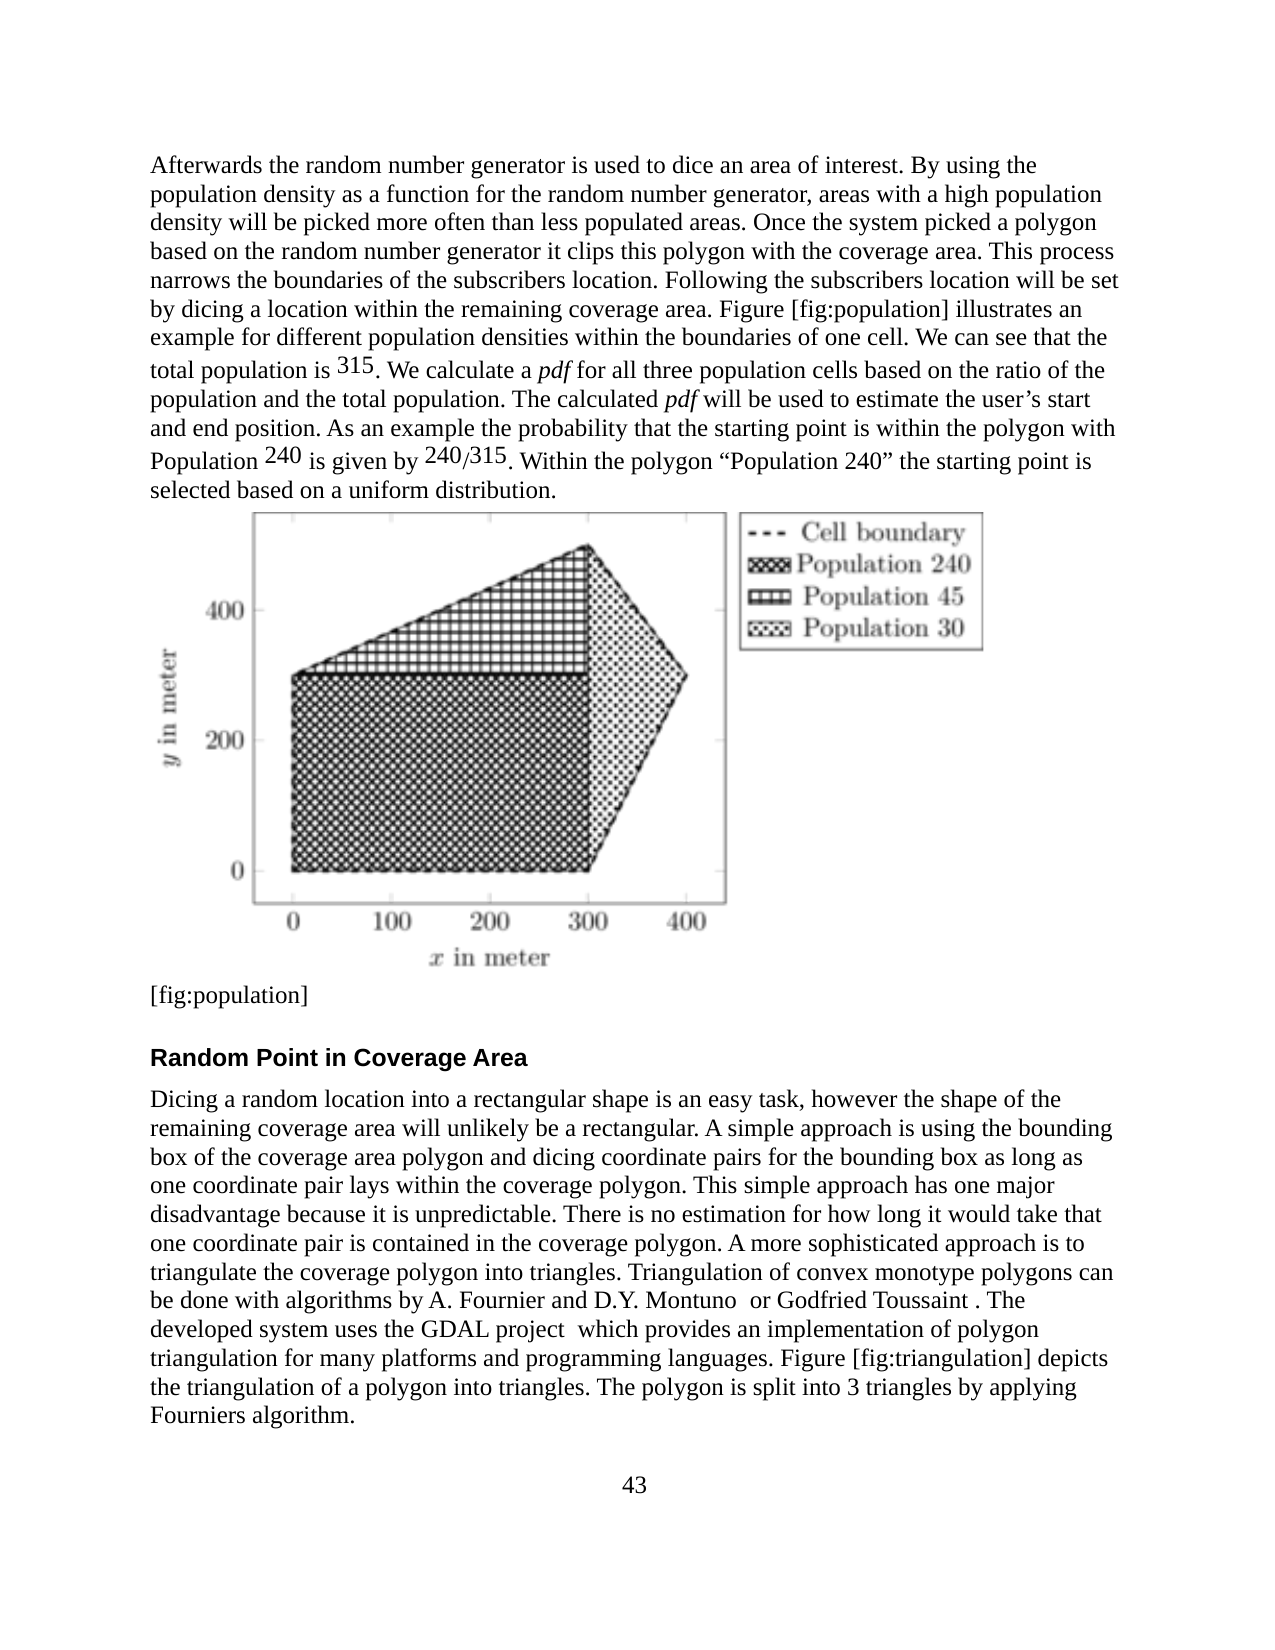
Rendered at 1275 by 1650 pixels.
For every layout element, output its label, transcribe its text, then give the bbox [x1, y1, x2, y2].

text Afterwards the random number generator is used to dice an area of interest. By using the population density as a function for the random number generator, areas with a high population density will be picked more often than less populated areas. Once the system picked a polygon based on the random number generator it clips this polygon with the coverage area. This process narrows the boundaries of the subscribers location. Following the subscribers location will be set by dicing a location within the remaining coverage area. Figure [fig:population] illustrates an example for different population densities within the boundaries of one cell. We can see that the total population is . We calculate a pdf for all three population cells based on the ratio of the population and the total population. The calculated pdf will be used to estimate the user’s start and end position. As an example the probability that the starting point is within the polygon with Population is given by /. Within the polygon “Population 240” the starting point is selected based on a uniform distribution. [150, 150, 1125, 503]
text Dicing a random location into a rectangular shape is an easy task, however the shape of the remaining coverage area will unlikely be a rectangular. A simple approach is using the bounding box of the coverage area polygon and dicing coordinate pairs for the bounding box as long as one coordinate pair lays within the coverage polygon. This simple approach has one major disadvantage because it is unpredictable. There is no estimation for how long it would take that one coordinate pair is contained in the coverage polygon. A more sophisticated approach is to triangulate the coverage polygon into triangles. Triangulation of convex monotype polygons can be done with algorithms by A. Fournier and D.Y. Montuno or Godfried Toussaint . The developed system uses the GDAL project which provides an implementation of polygon triangulation for many platforms and programming languages. Figure [fig:triangulation] depicts the triangulation of a polygon into triangles. The polygon is split into 3 triangles by applying Fourniers algorithm. [150, 1084, 1125, 1429]
subtitle Random Point in Coverage Area [150, 1043, 1125, 1072]
picture [150, 512, 984, 975]
text [fig:population] [150, 512, 1125, 1009]
